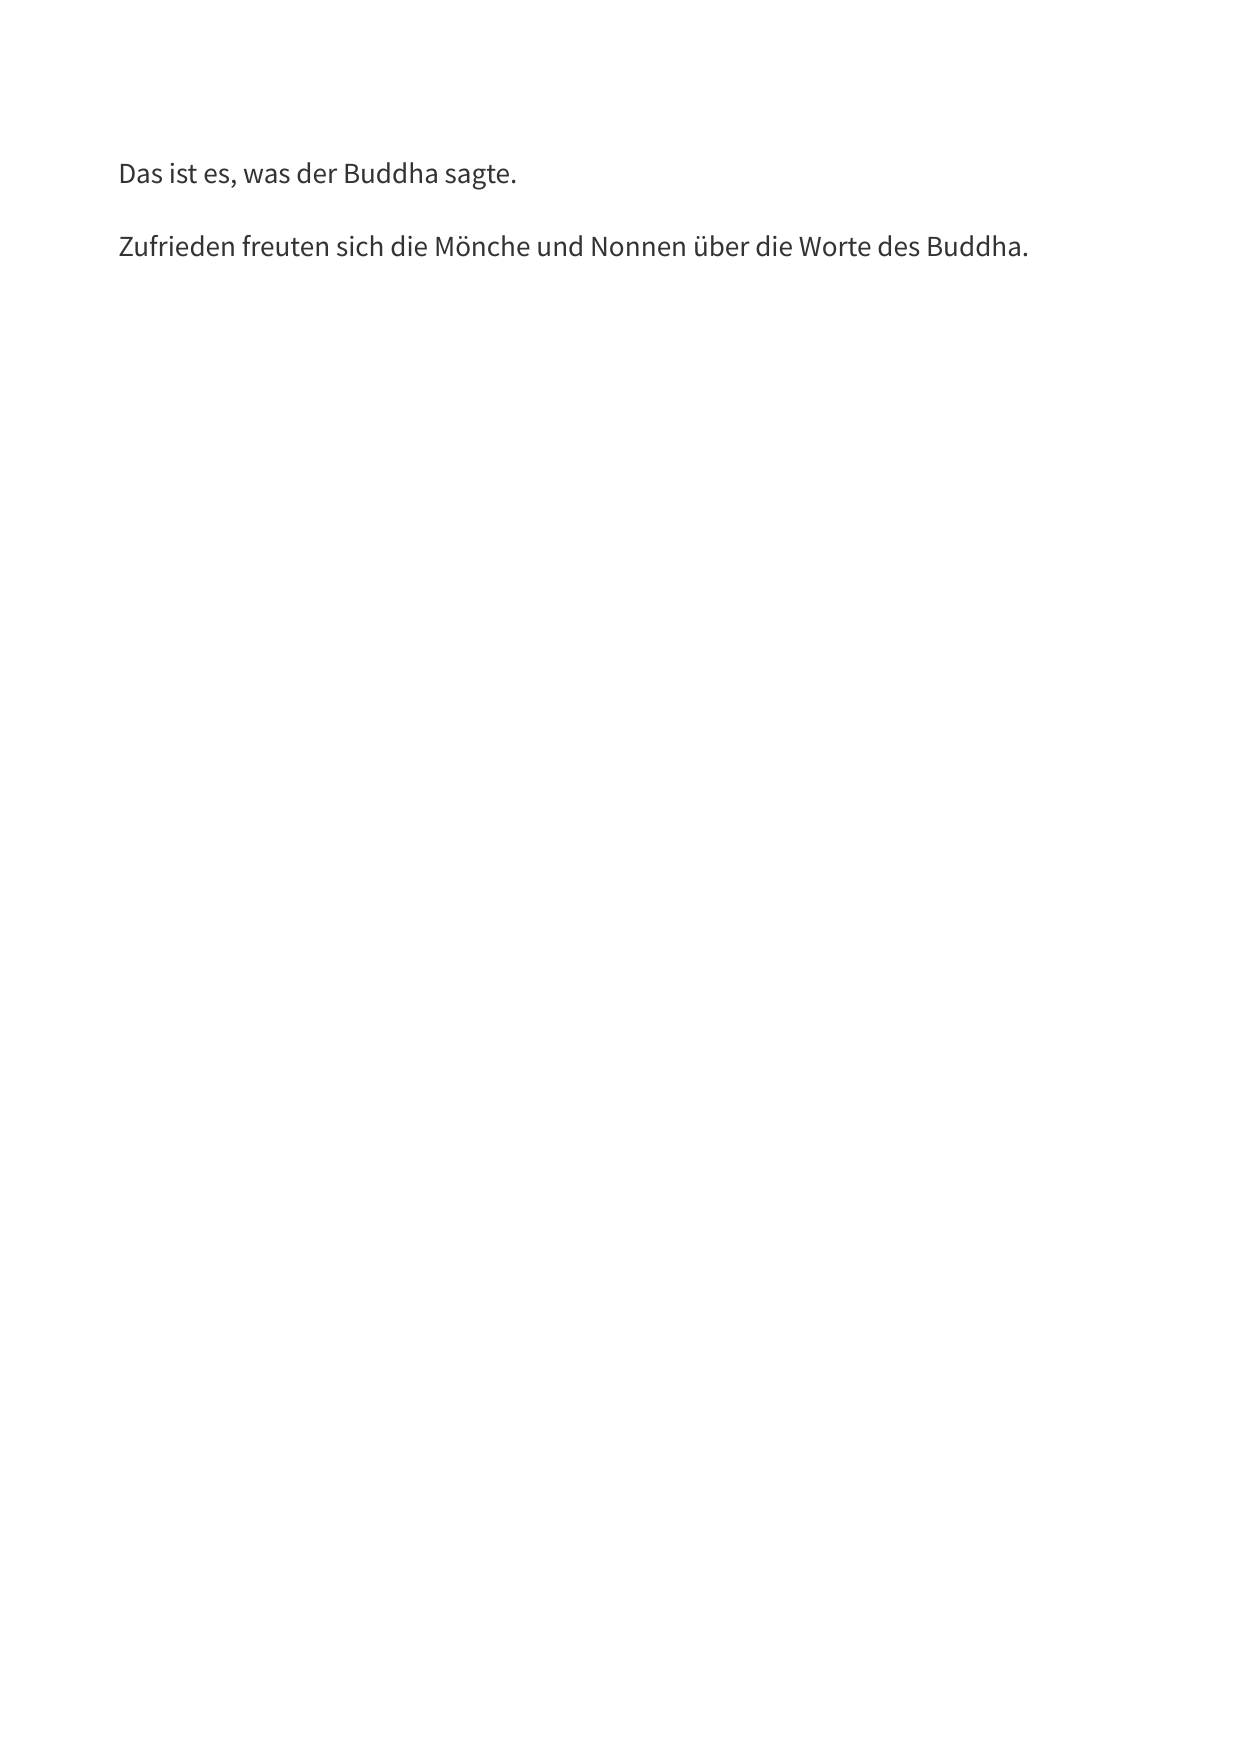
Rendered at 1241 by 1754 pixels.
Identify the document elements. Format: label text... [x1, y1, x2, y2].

text Das ist es, was der Buddha sagte. [118, 155, 1122, 191]
text Zufrieden freuten sich die Mönche und Nonnen über die Worte des Buddha. [118, 228, 1122, 265]
